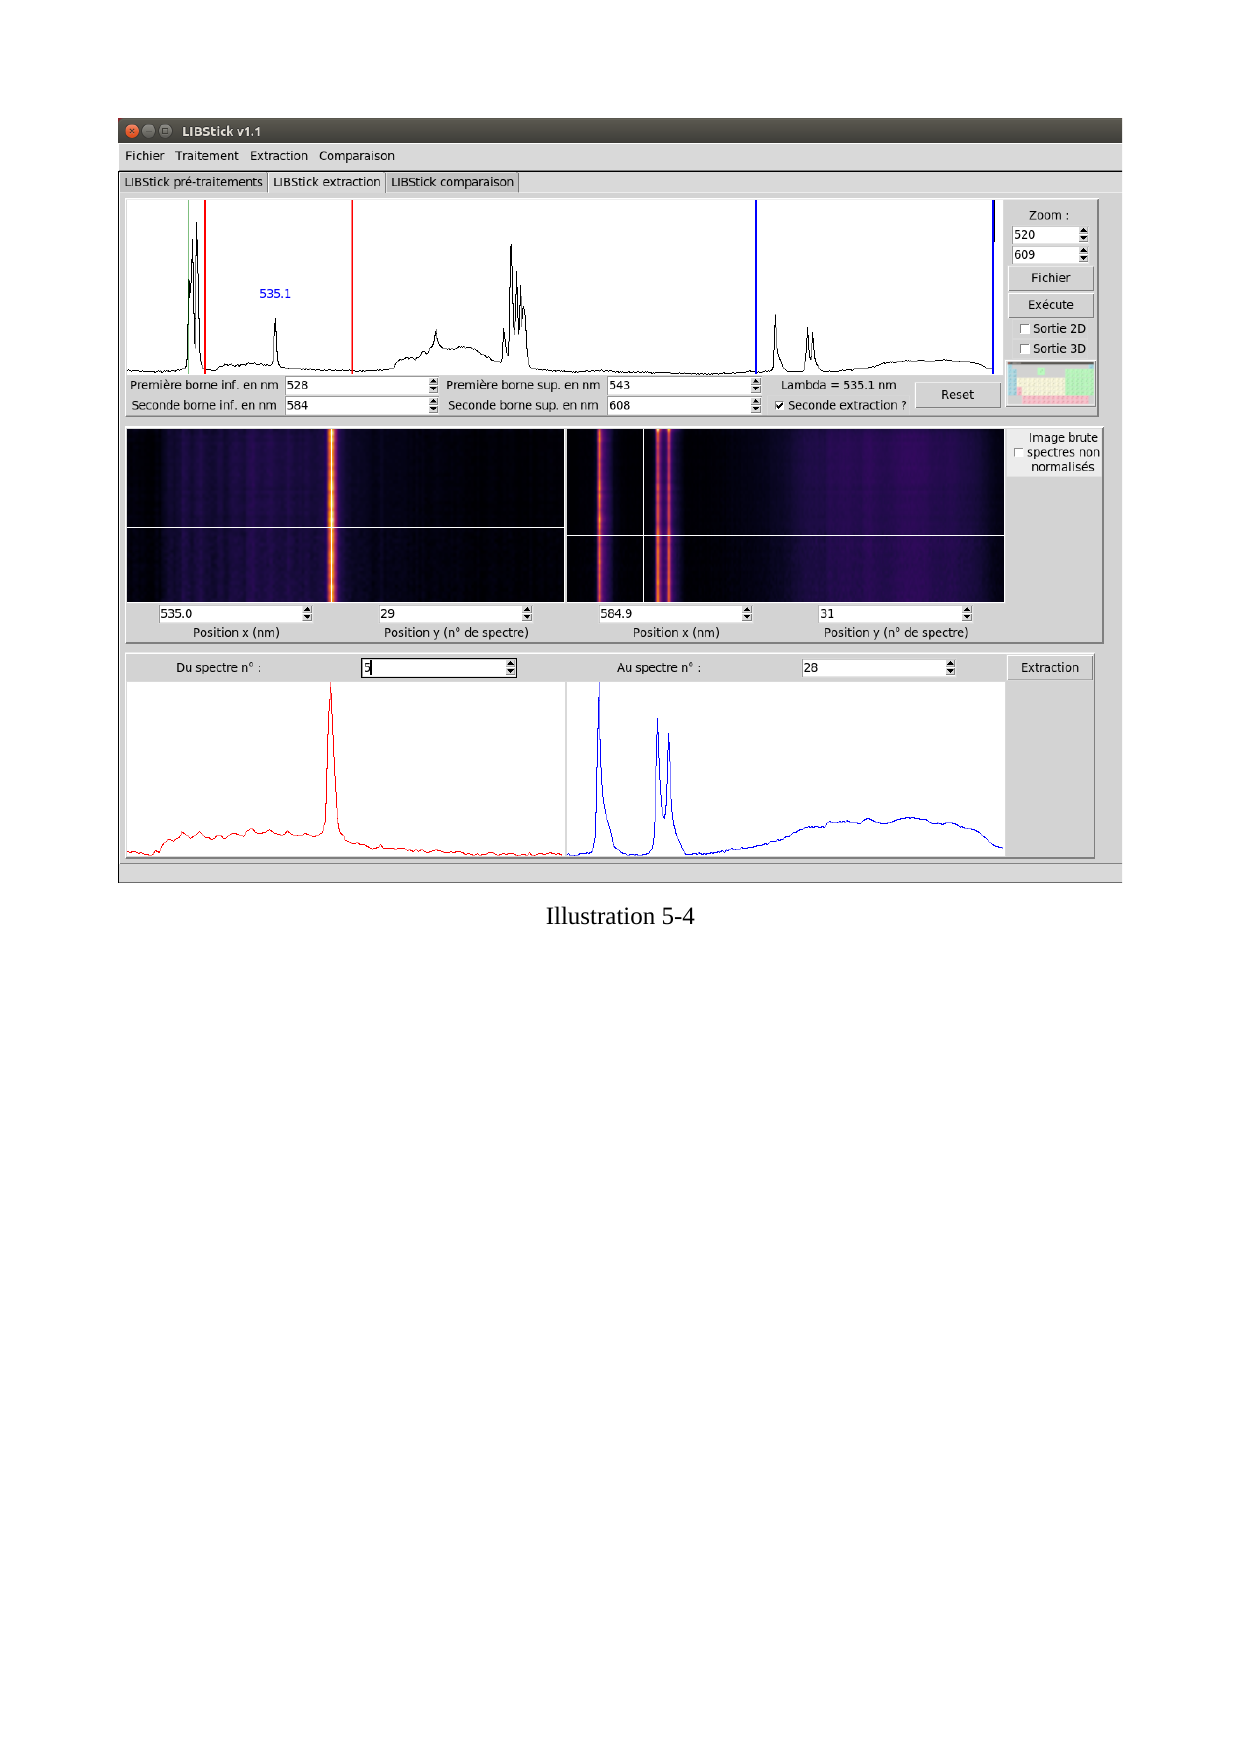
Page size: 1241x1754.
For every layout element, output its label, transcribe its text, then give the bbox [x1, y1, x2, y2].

text Illustration 5-4 [118, 901, 1122, 930]
picture [118, 118, 1123, 883]
